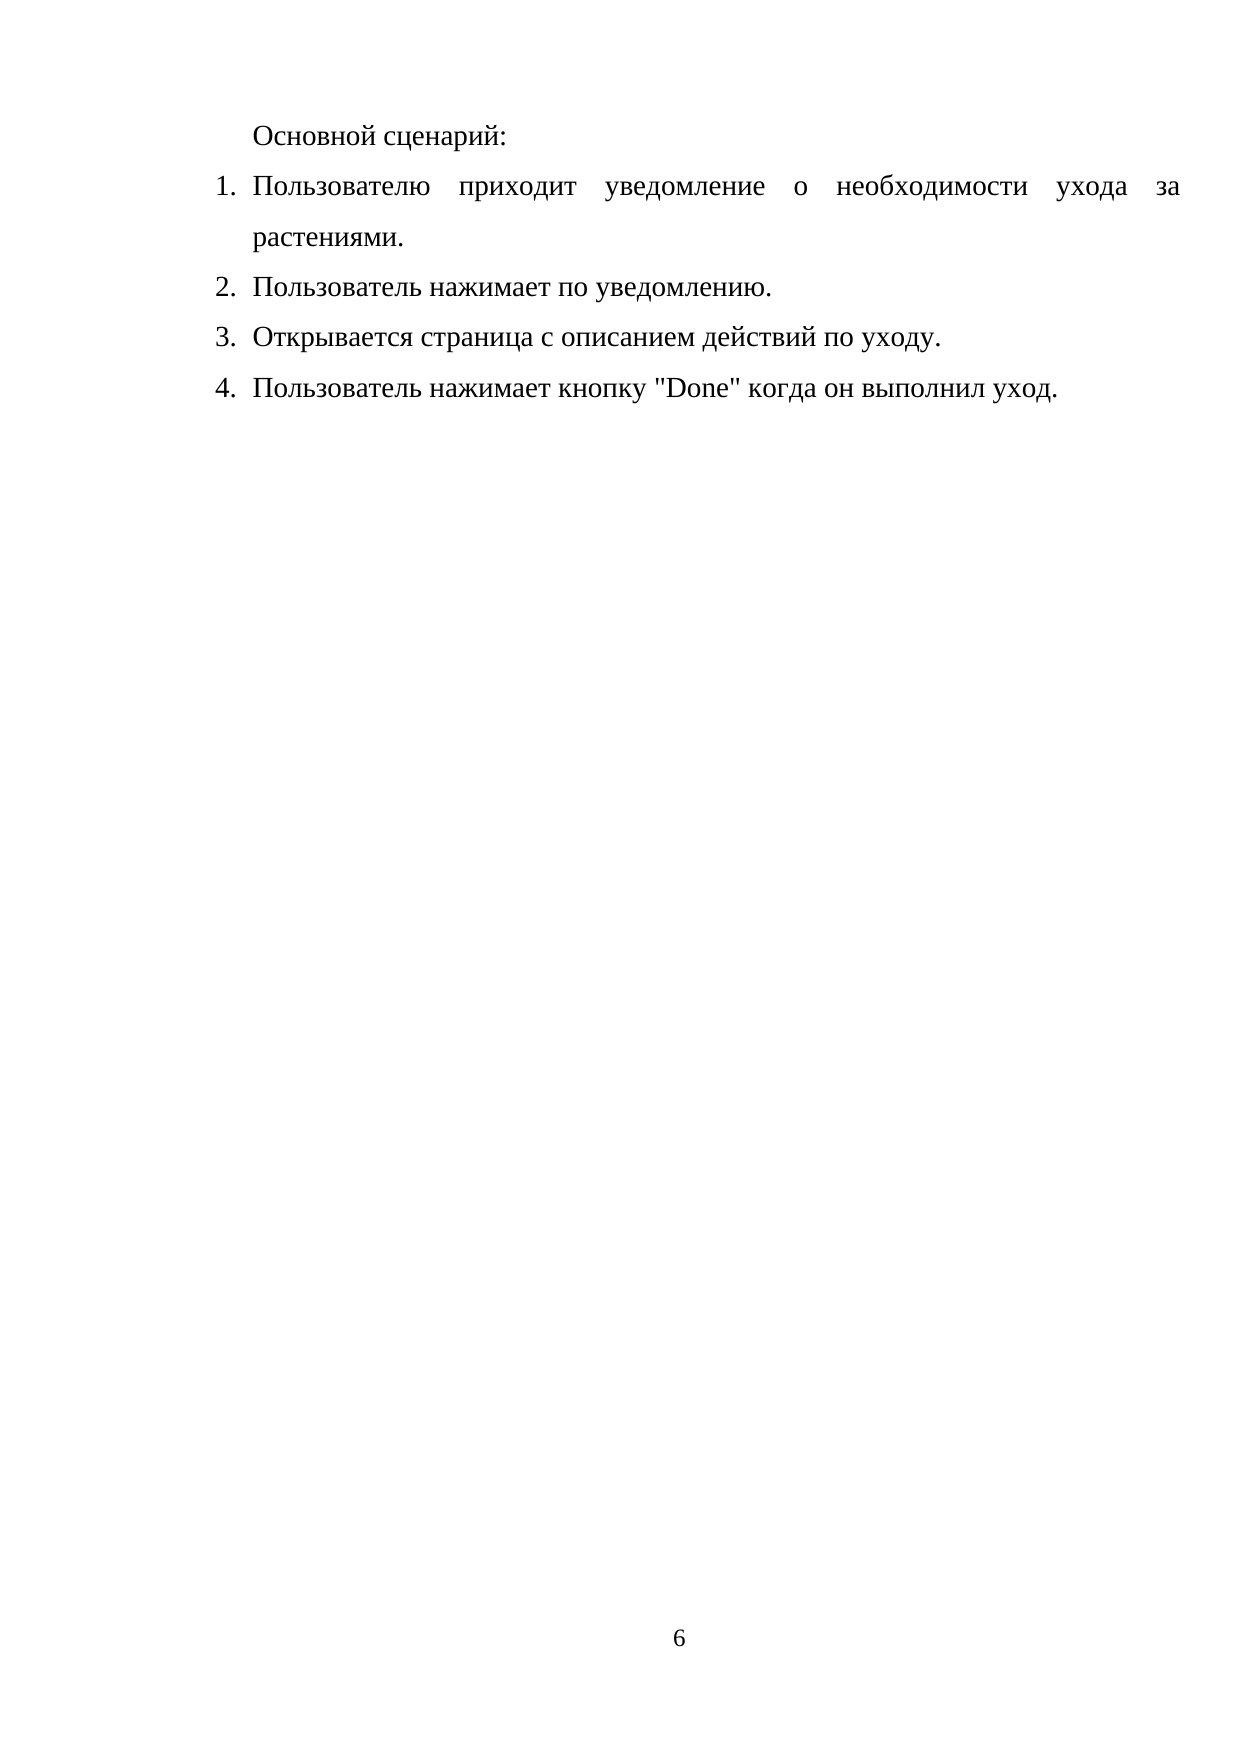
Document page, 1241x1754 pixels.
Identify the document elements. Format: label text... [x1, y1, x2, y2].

list Пользователь нажимает кнопку "Done" когда он выполнил уход. [215, 370, 1181, 403]
list Открывается страница с описанием действий по уходу. [215, 319, 1181, 353]
text Основной сценарий: [177, 118, 1181, 152]
list Пользователь нажимает по уведомлению. [215, 269, 1181, 303]
list Пользователю приходит уведомление о необходимости ухода за растениями. [215, 168, 1181, 252]
